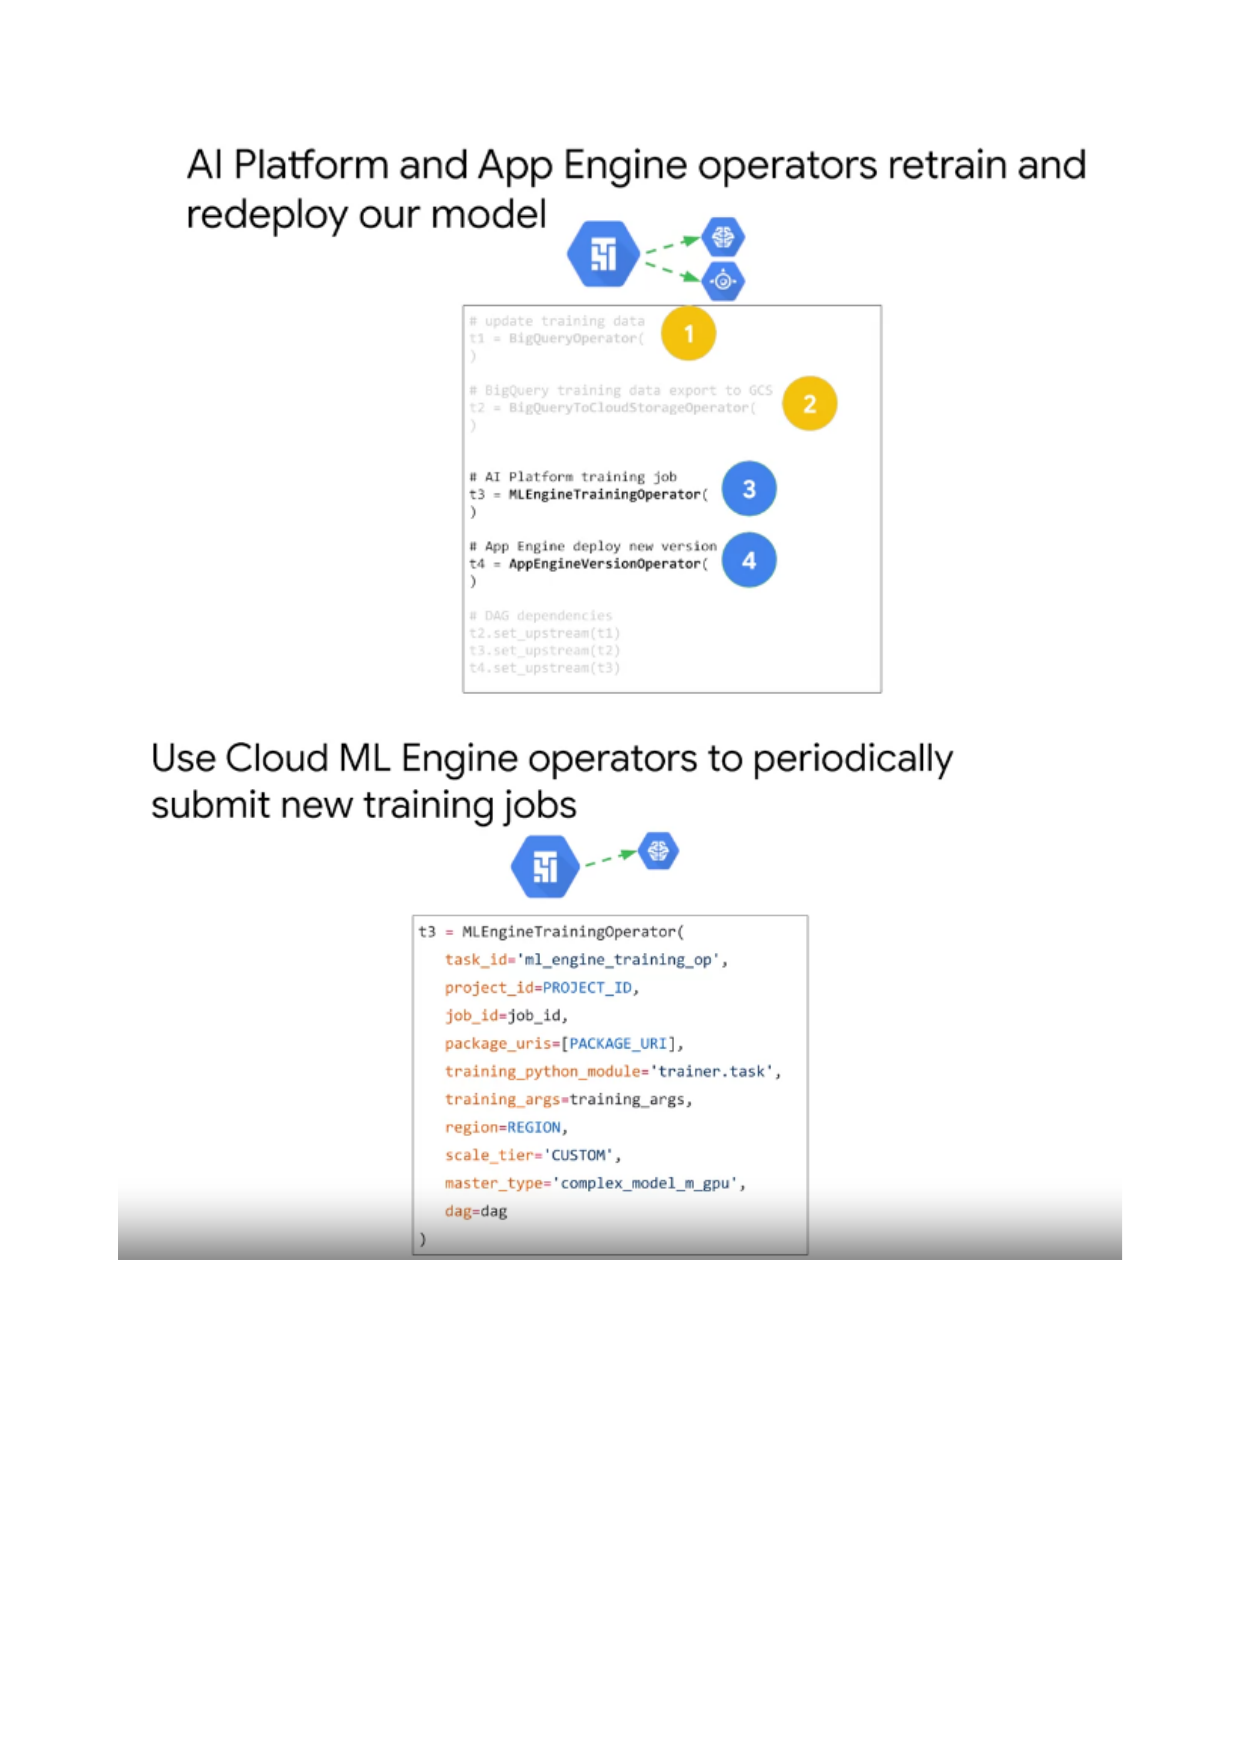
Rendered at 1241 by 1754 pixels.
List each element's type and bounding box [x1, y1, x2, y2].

picture [118, 118, 1123, 703]
picture [118, 731, 1123, 1260]
